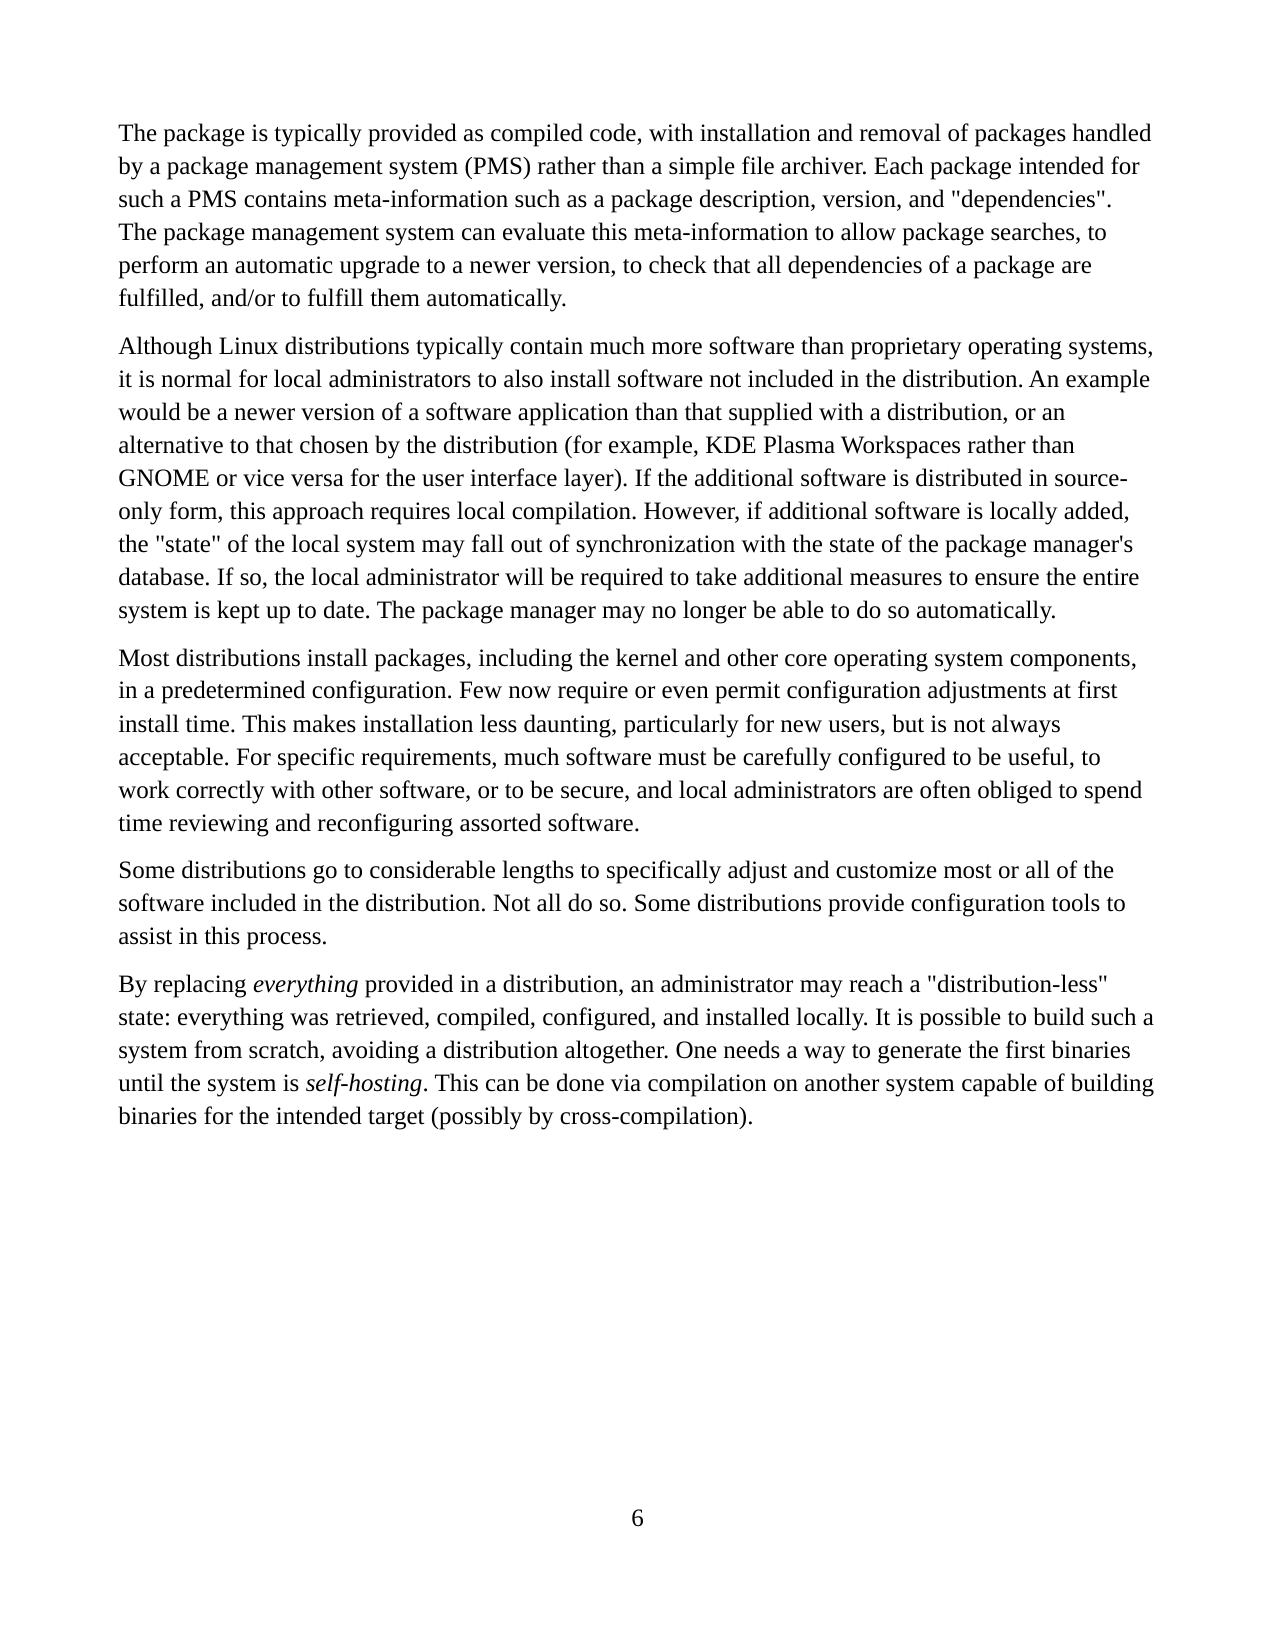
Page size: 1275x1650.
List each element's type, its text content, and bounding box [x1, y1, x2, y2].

text By replacing everything provided in a distribution, an administrator may reach a "distribution-less" state: everything was retrieved, compiled, configured, and installed locally. It is possible to build such a system from scratch, avoiding a distribution altogether. One needs a way to generate the first binaries until the system is self-hosting. This can be done via compilation on another system capable of building binaries for the intended target (possibly by cross-compilation). [118, 969, 1157, 1130]
text Although Linux distributions typically contain much more software than proprietary operating systems, it is normal for local administrators to also install software not included in the distribution. An example would be a newer version of a software application than that supplied with a distribution, or an alternative to that chosen by the distribution (for example, KDE Plasma Workspaces rather than GNOME or vice versa for the user interface layer). If the additional software is distributed in source-only form, this approach requires local compilation. However, if additional software is locally added, the "state" of the local system may fall out of synchronization with the state of the package manager's database. If so, the local administrator will be required to take additional measures to ensure the entire system is kept up to date. The package manager may no longer be able to do so automatically. [118, 331, 1157, 624]
text Some distributions go to considerable lengths to specifically adjust and customize most or all of the software included in the distribution. Not all do so. Some distributions provide configuration tools to assist in this process. [118, 855, 1157, 950]
text The package is typically provided as compiled code, with installation and removal of packages handled by a package management system (PMS) rather than a simple file archiver. Each package intended for such a PMS contains meta-information such as a package description, version, and "dependencies". The package management system can evaluate this meta-information to allow package searches, to perform an automatic upgrade to a newer version, to check that all dependencies of a package are fulfilled, and/or to fulfill them automatically. [118, 118, 1157, 312]
text Most distributions install packages, including the kernel and other core operating system components, in a predetermined configuration. Few now require or even permit configuration adjustments at first install time. This makes installation less daunting, particularly for new users, but is not always acceptable. For specific requirements, much software must be carefully configured to be useful, to work correctly with other software, or to be secure, and local administrators are often obliged to spend time reviewing and reconfiguring assorted software. [118, 643, 1157, 836]
